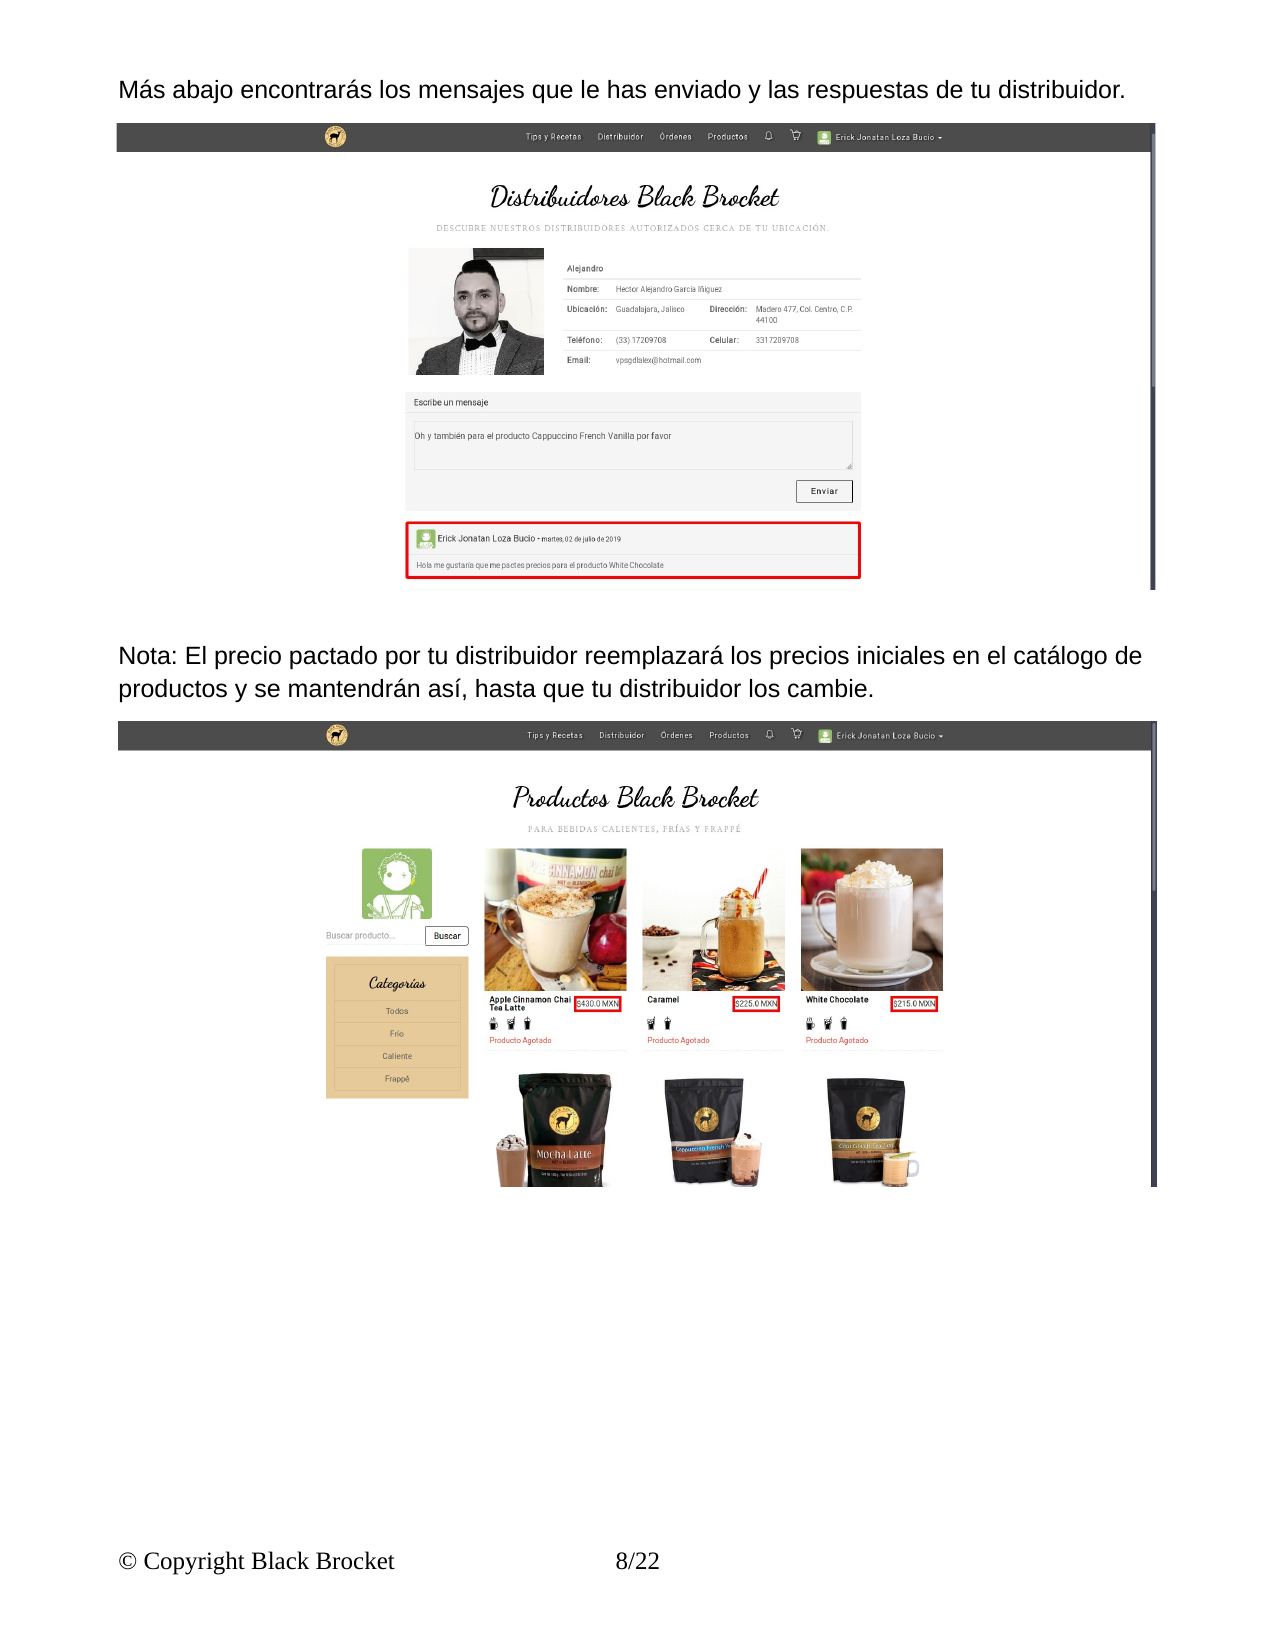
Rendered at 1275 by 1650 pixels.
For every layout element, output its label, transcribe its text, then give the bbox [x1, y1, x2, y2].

text Nota: El precio pactado por tu distribuidor reemplazará los precios iniciales en el catálogo de productos y se mantendrán así, hasta que tu distribuidor los cambie. [118, 641, 1157, 703]
picture [118, 721, 1157, 1187]
picture [116, 123, 1156, 590]
text Más abajo encontrarás los mensajes que le has enviado y las respuestas de tu distribuidor. [118, 75, 1157, 104]
